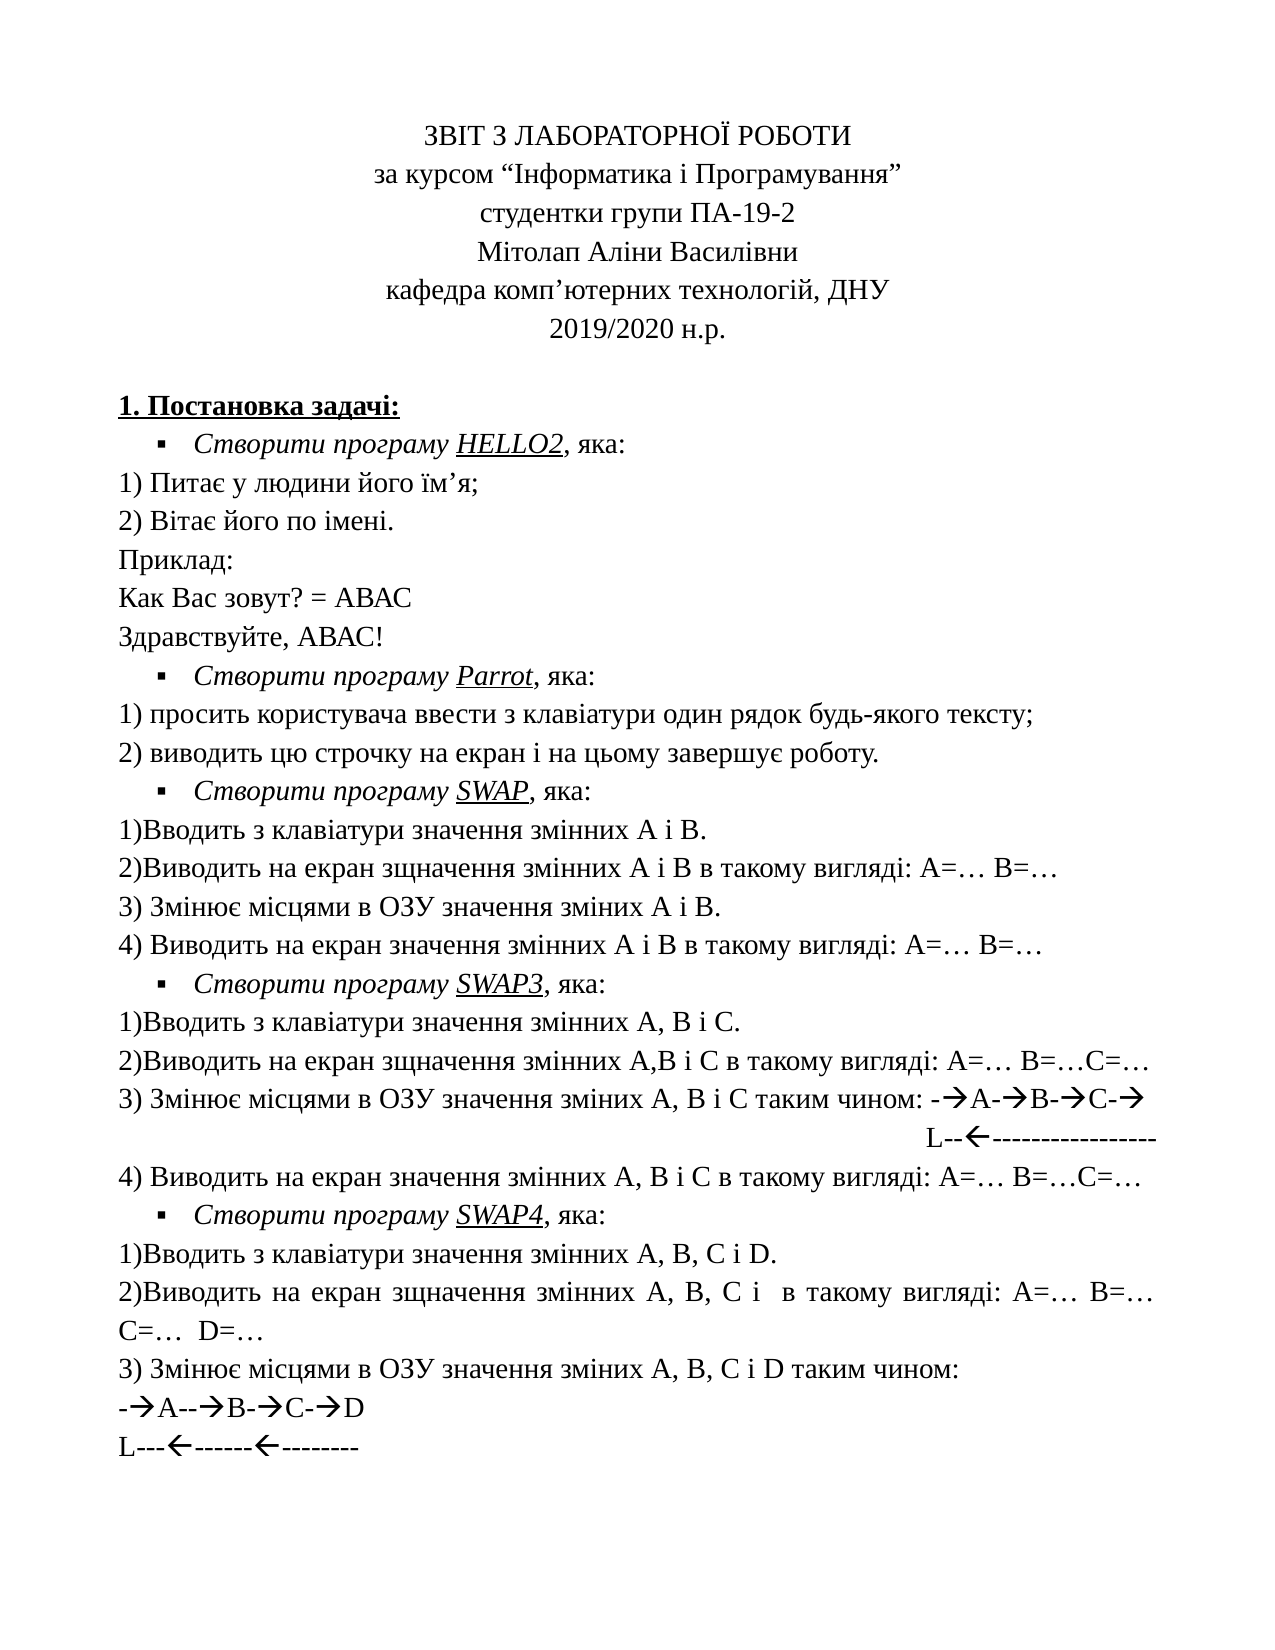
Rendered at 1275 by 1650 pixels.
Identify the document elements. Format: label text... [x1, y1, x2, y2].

text ЗВІТ З ЛАБОРАТОРНОЇ РОБОТИ [118, 118, 1157, 152]
text 3) Змінює місцями в ОЗУ значення зміних А і В. [118, 889, 1157, 922]
text 2)Виводить на екран зщначення змінних А, В, С і в такому вигляді: А=… В=… С=… D=… [118, 1274, 1157, 1347]
text 2)Виводить на екран зщначення змінних А,В і С в такому вигляді: А=… В=…С=… [118, 1043, 1157, 1077]
list Створити програму HELLO2, яка: [156, 426, 1157, 460]
list Створити програму Parrot, яка: [156, 658, 1157, 691]
text 3) Змінює місцями в ОЗУ значення зміних А, В, С і D таким чином: [118, 1352, 1157, 1385]
text за курсом “Інформатика і Програмування” [118, 157, 1157, 190]
text 1)Вводить з клавіатури значення змінних А і В. [118, 812, 1157, 845]
text L----------------- [118, 1429, 1157, 1462]
text 4) Виводить на екран значення змінних А і В в такому вигляді: А=… В=… [118, 927, 1157, 961]
text 1) просить користувача ввести з клавіатури один рядок будь-якого тексту; [118, 696, 1157, 730]
text -A--B-C-D [118, 1390, 1157, 1424]
text кафедра комп’ютерних технологій, ДНУ [118, 272, 1157, 306]
text Мітолап Аліни Василівни [118, 234, 1157, 267]
text 2019/2020 н.р. [118, 311, 1157, 344]
text студентки групи ПА-19-2 [118, 195, 1157, 229]
list Створити програму SWAP4, яка: [156, 1197, 1157, 1231]
text L------------------- [118, 1120, 1157, 1154]
text 1. Постановка задачі: [118, 388, 1157, 421]
text 1)Вводить з клавіатури значення змінних А, В і С. [118, 1004, 1157, 1038]
text 3) Змінює місцями в ОЗУ значення зміних А, В і С таким чином: -A-B-C- [118, 1082, 1157, 1115]
text 1)Вводить з клавіатури значення змінних А, В, С і D. [118, 1236, 1157, 1269]
text 2) виводить цю строчку на екран і на цьому завершує роботу. [118, 735, 1157, 768]
text 2)Виводить на екран зщначення змінних А і В в такому вигляді: А=… В=… [118, 850, 1157, 884]
text 1) Питає у людини його їм’я; [118, 465, 1157, 498]
text 2) Вітає його по імені. [118, 503, 1157, 537]
list Створити програму SWAP3, яка: [156, 966, 1157, 999]
text Здравствуйте, АВАС! [118, 619, 1157, 653]
text Как Вас зовут? = АВАС [118, 581, 1157, 614]
text 4) Виводить на екран значення змінних А, В і С в такому вигляді: А=… В=…С=… [118, 1159, 1157, 1192]
text Приклад: [118, 542, 1157, 576]
list Створити програму SWAP, яка: [156, 773, 1157, 807]
